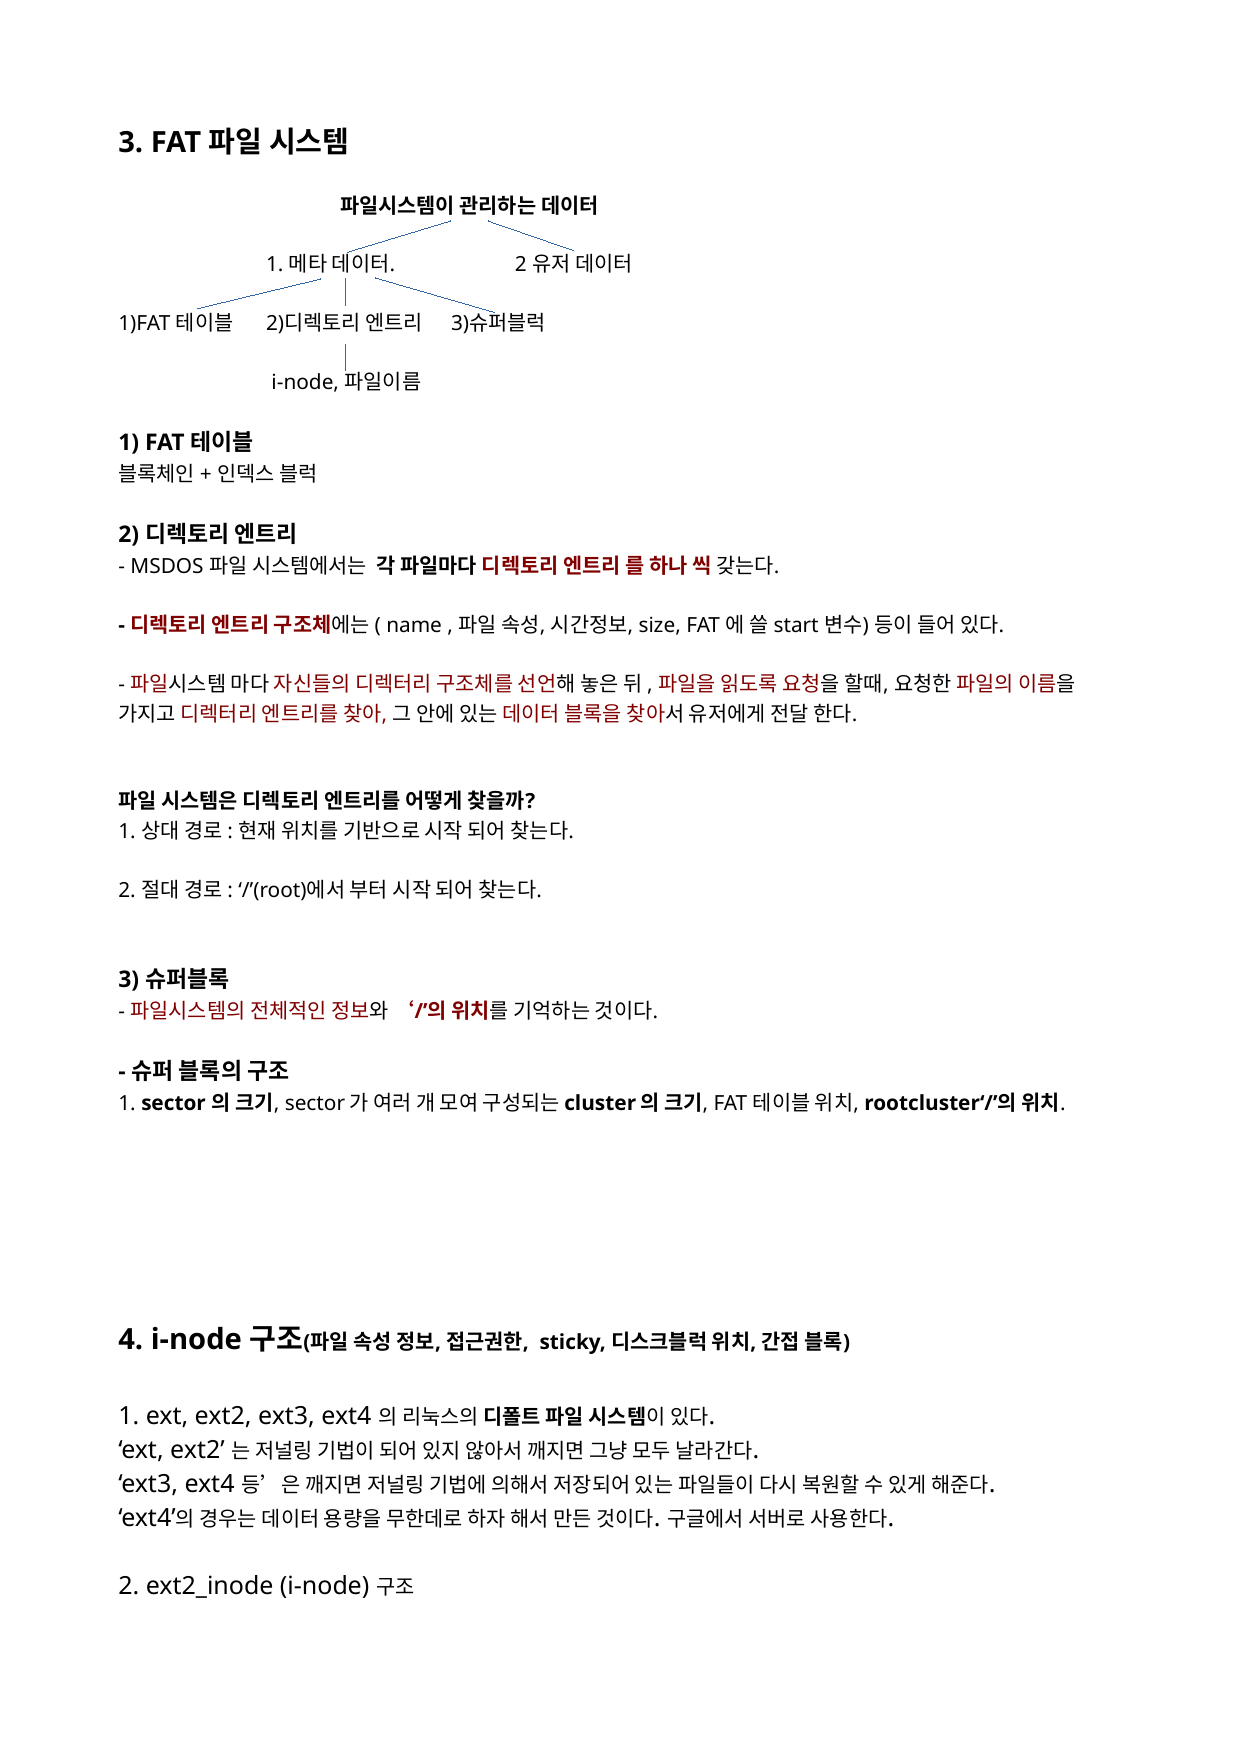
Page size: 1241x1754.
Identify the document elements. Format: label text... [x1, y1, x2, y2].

text - 슈퍼 블록의 구조 [118, 1053, 1122, 1086]
text - MSDOS 파일 시스템에서는 각 파일마다 디렉토리 엔트리 를 하나 씩 갖는다. [118, 549, 1122, 580]
text 2. 절대 경로 : ‘/’(root)에서 부터 시작 되어 찾는다. [118, 873, 1122, 904]
text - 파일시스템의 전체적인 정보와 ‘/’의 위치를 기억하는 것이다. [118, 994, 1122, 1024]
text 1) FAT 테이블 [118, 424, 1122, 457]
text 1. sector 의 크기, sector가 여러 개 모여 구성되는 cluster의 크기, FAT 테이블 위치, rootcluster‘/’의 위치. [118, 1086, 1122, 1116]
text 4. i-node 구조(파일 속성 정보, 접근권한, sticky, 디스크블럭 위치, 간접 블록) [118, 1315, 1122, 1358]
text 1)FAT 테이블 2)디렉토리 엔트리 3)슈퍼블럭 [118, 306, 1122, 337]
text 2) 디렉토리 엔트리 [118, 516, 1122, 549]
text 파일시스템이 관리하는 데이터 [118, 189, 1122, 219]
text 블록체인 + 인덱스 블럭 [118, 457, 1122, 488]
text i-node, 파일이름 [118, 365, 1122, 396]
text 1. 상대 경로 : 현재 위치를 기반으로 시작 되어 찾는다. [118, 815, 1122, 845]
text ‘ext4’의 경우는 데이터 용량을 무한데로 하자 해서 만든 것이다. 구글에서 서버로 사용한다. [118, 1500, 1122, 1534]
text ‘ext, ext2’ 는 저널링 기법이 되어 있지 않아서 깨지면 그냥 모두 날라간다. [118, 1432, 1122, 1466]
text 3. FAT 파일 시스템 [118, 118, 1122, 161]
text 3) 슈퍼블록 [118, 961, 1122, 994]
text - 파일시스템 마다 자신들의 디렉터리 구조체를 선언해 놓은 뒤 , 파일을 읽도록 요청을 할때, 요청한 파일의 이름을 가지고 디렉터리 엔트리를 찾아, 그 안에 있는 데이터 블록을 찾아서 유저에게 전달 한다. [118, 667, 1122, 727]
text 1. 메타 데이터. 2 유저 데이터 [118, 248, 1122, 278]
text ‘ext3, ext4 등’은 깨지면 저널링 기법에 의해서 저장되어 있는 파일들이 다시 복원할 수 있게 해준다. [118, 1466, 1122, 1500]
text - 디렉토리 엔트리 구조체에는 ( name , 파일 속성, 시간정보, size, FAT 에 쓸 start 변수) 등이 들어 있다. [118, 608, 1122, 638]
text 2. ext2_inode (i-node) 구조 [118, 1568, 1122, 1602]
text 1. ext, ext2, ext3, ext4 의 리눅스의 디폴트 파일 시스템이 있다. [118, 1397, 1122, 1432]
text 파일 시스템은 디렉토리 엔트리를 어떻게 찾을까? [118, 784, 1122, 815]
